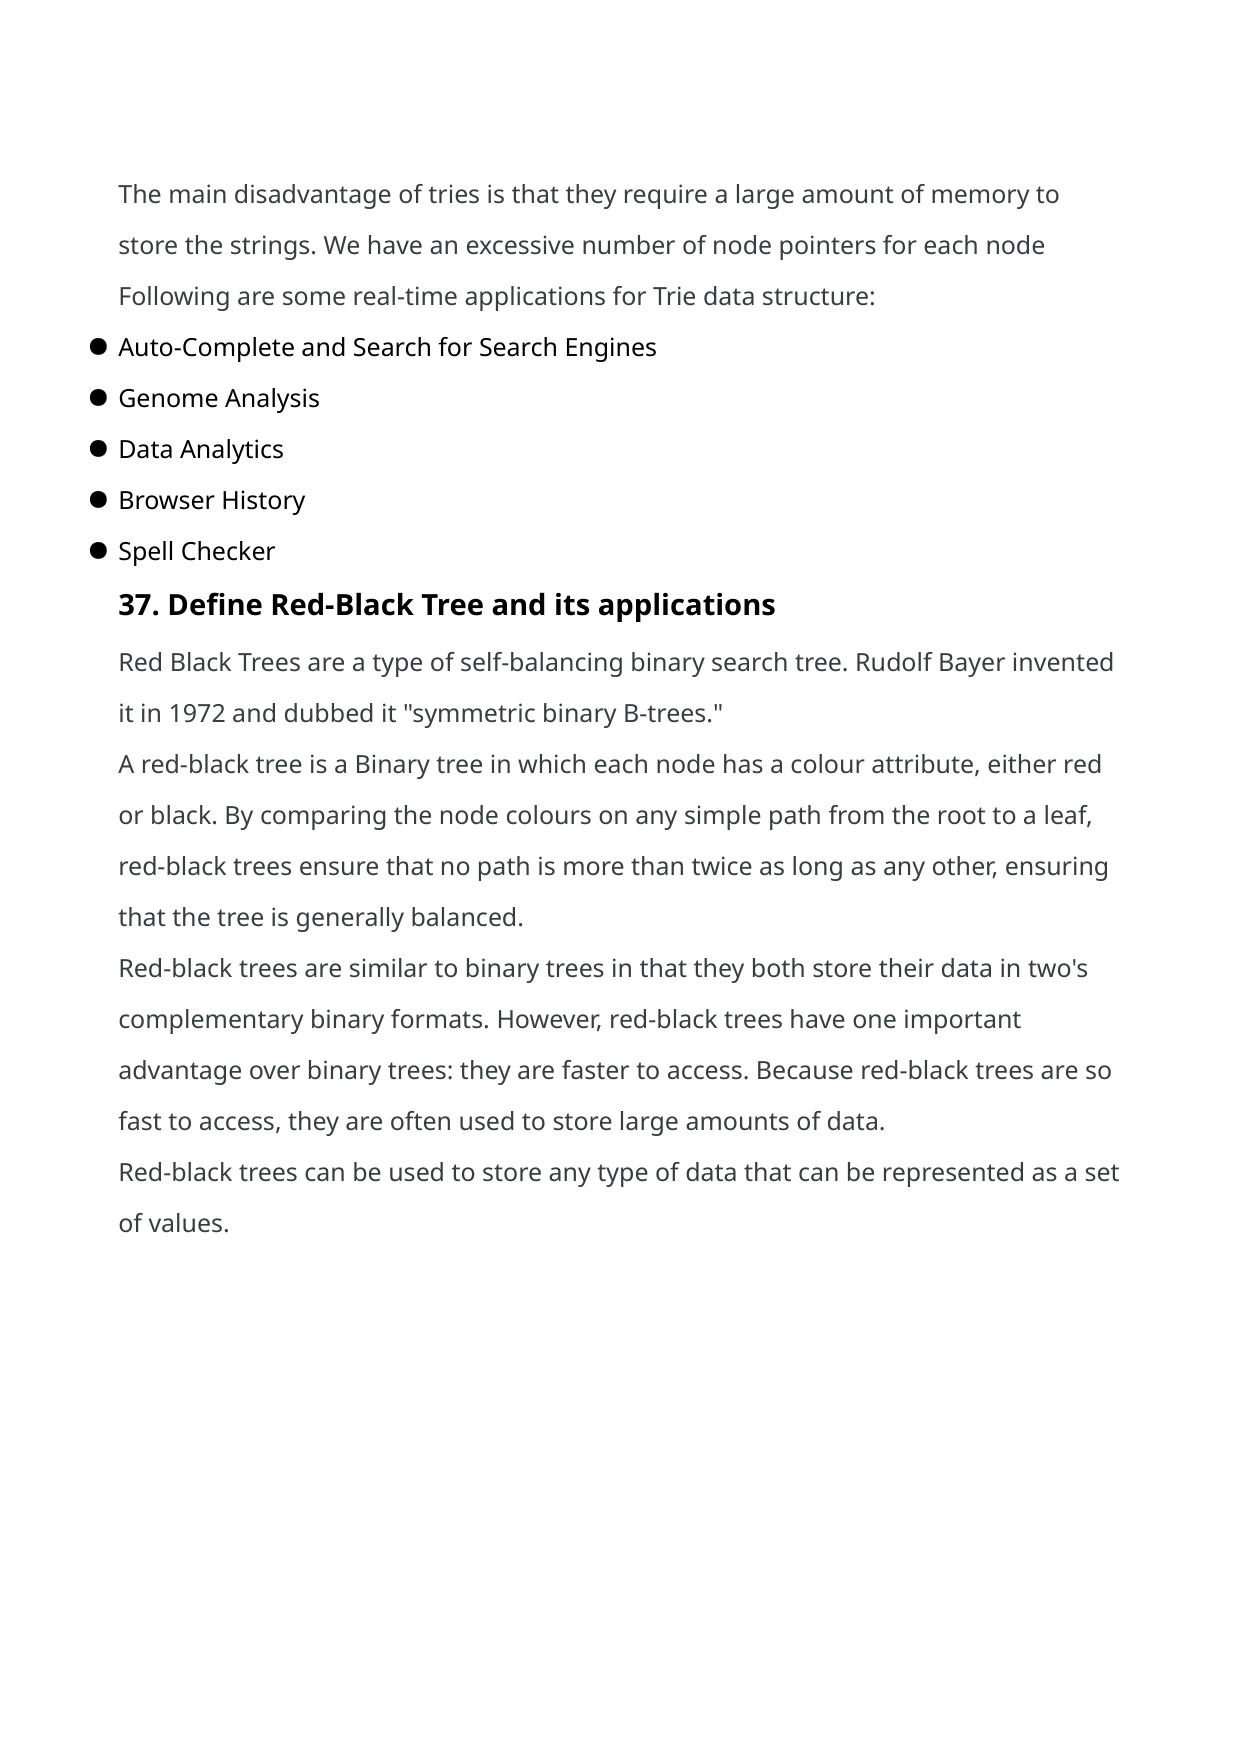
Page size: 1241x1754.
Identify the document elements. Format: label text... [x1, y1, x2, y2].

text Red Black Trees are a type of self-balancing binary search tree. Rudolf Bayer invented it in 1972 and dubbed it "symmetric binary B-trees." [118, 644, 1122, 729]
list Data Analytics [118, 432, 1122, 466]
text Red-black trees are similar to binary trees in that they both store their data in two's complementary binary formats. However, red-black trees have one important advantage over binary trees: they are faster to access. Because red-black trees are so fast to access, they are often used to store large amounts of data. [118, 950, 1122, 1138]
text Following are some real-time applications for Trie data structure: [118, 278, 1122, 312]
list Genome Analysis [118, 381, 1122, 414]
list Spell Checker [118, 534, 1122, 568]
text Red-black trees can be used to store any type of data that can be represented as a set of values. [118, 1154, 1122, 1240]
list Browser History [118, 483, 1122, 517]
list Auto-Complete and Search for Search Engines [118, 329, 1122, 363]
text The main disadvantage of tries is that they require a large amount of memory to store the strings. We have an excessive number of node pointers for each node [118, 176, 1122, 261]
text A red-black tree is a Binary tree in which each node has a colour attribute, either red or black. By comparing the node colours on any simple path from the root to a leaf, red-black trees ensure that no path is more than twice as long as any other, ensuring that the tree is generally balanced. [118, 746, 1122, 933]
subtitle 37. Define Red-Black Tree and its applications [118, 585, 1122, 624]
